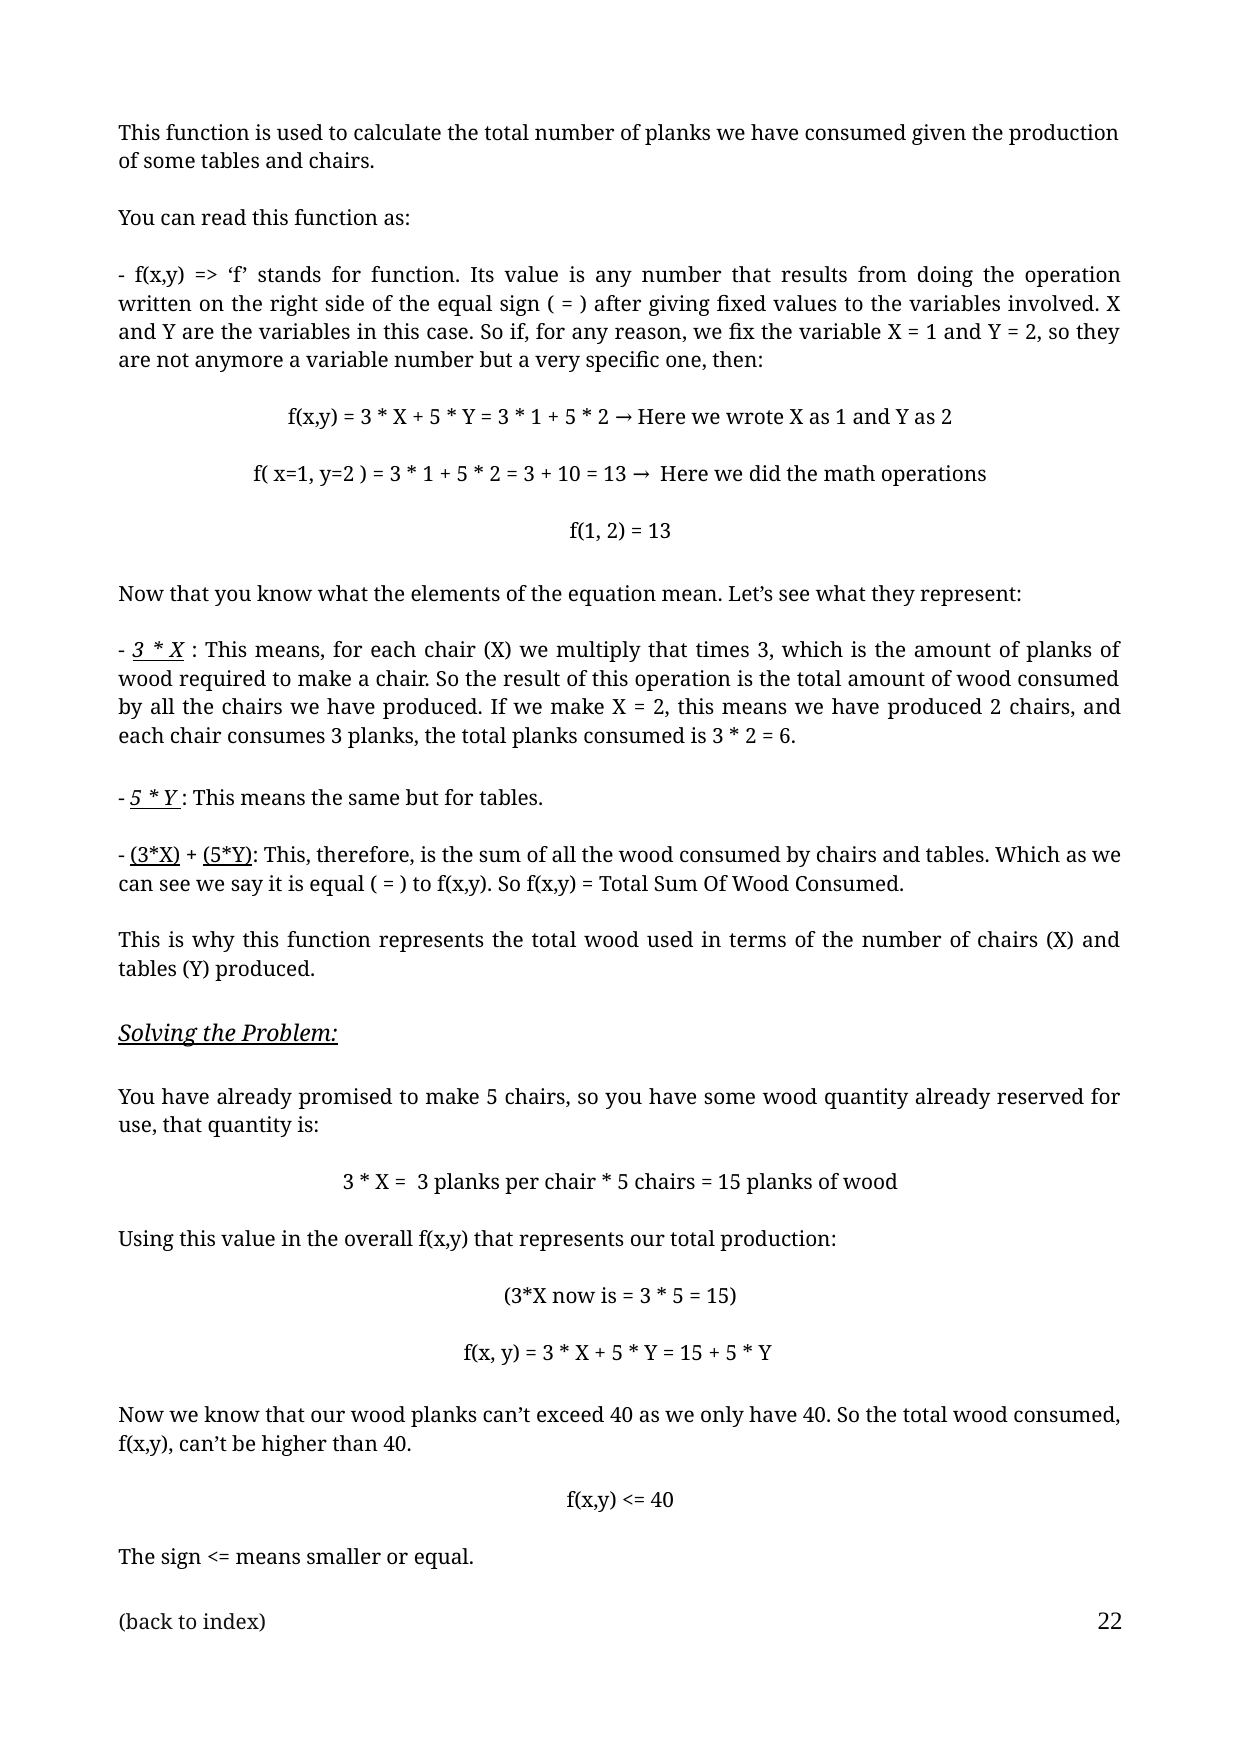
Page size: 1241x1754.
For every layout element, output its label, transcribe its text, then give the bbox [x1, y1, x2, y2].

text Using this value in the overall f(x,y) that represents our total production: [118, 1224, 1122, 1252]
text Solving the Problem: [118, 1017, 1122, 1048]
text (3*X now is = 3 * 5 = 15) [118, 1281, 1122, 1309]
text You have already promised to make 5 chairs, so you have some wood quantity already reserved for use, that quantity is: [118, 1082, 1122, 1139]
text Now that you know what the elements of the equation mean. Let’s see what they represent: [118, 579, 1122, 607]
text f(x,y) <= 40 [118, 1486, 1122, 1514]
text This function is used to calculate the total number of planks we have consumed given the production of some tables and chairs. [118, 118, 1122, 175]
text f( x=1, y=2 ) = 3 * 1 + 5 * 2 = 3 + 10 = 13 → Here we did the math operations [118, 459, 1122, 488]
text - 5 * Y : This means the same but for tables. [118, 783, 1122, 812]
text You can read this function as: [118, 203, 1122, 232]
text The sign <= means smaller or equal. [118, 1542, 1122, 1571]
text 3 * X = 3 planks per chair * 5 chairs = 15 planks of wood [118, 1167, 1122, 1196]
text - f(x,y) => ‘f’ stands for function. Its value is any number that results from doing the operation written on the right side of the equal sign ( = ) after giving fixed values to the variables involved. X and Y are the variables in this case. So if, for any reason, we fix the variable X = 1 and Y = 2, so they are not anymore a variable number but a very specific one, then: [118, 260, 1122, 374]
text - 3 * X : This means, for each chair (X) we multiply that times 3, which is the amount of planks of wood required to make a chair. So the result of this operation is the total amount of wood consumed by all the chairs we have produced. If we make X = 2, this means we have produced 2 chairs, and each chair consumes 3 planks, the total planks consumed is 3 * 2 = 6. [118, 636, 1122, 749]
text f(x, y) = 3 * X + 5 * Y = 15 + 5 * Y [118, 1338, 1122, 1366]
text f(1, 2) = 13 [118, 516, 1122, 545]
text Now we know that our wood planks can’t exceed 40 as we only have 40. So the total wood consumed, f(x,y), can’t be higher than 40. [118, 1400, 1122, 1457]
text - (3*X) + (5*Y): This, therefore, is the sum of all the wood consumed by chairs and tables. Which as we can see we say it is equal ( = ) to f(x,y). So f(x,y) = Total Sum Of Wood Consumed. [118, 840, 1122, 897]
text This is why this function represents the total wood used in terms of the number of chairs (X) and tables (Y) produced. [118, 926, 1122, 982]
text f(x,y) = 3 * X + 5 * Y = 3 * 1 + 5 * 2 → Here we wrote X as 1 and Y as 2 [118, 402, 1122, 431]
